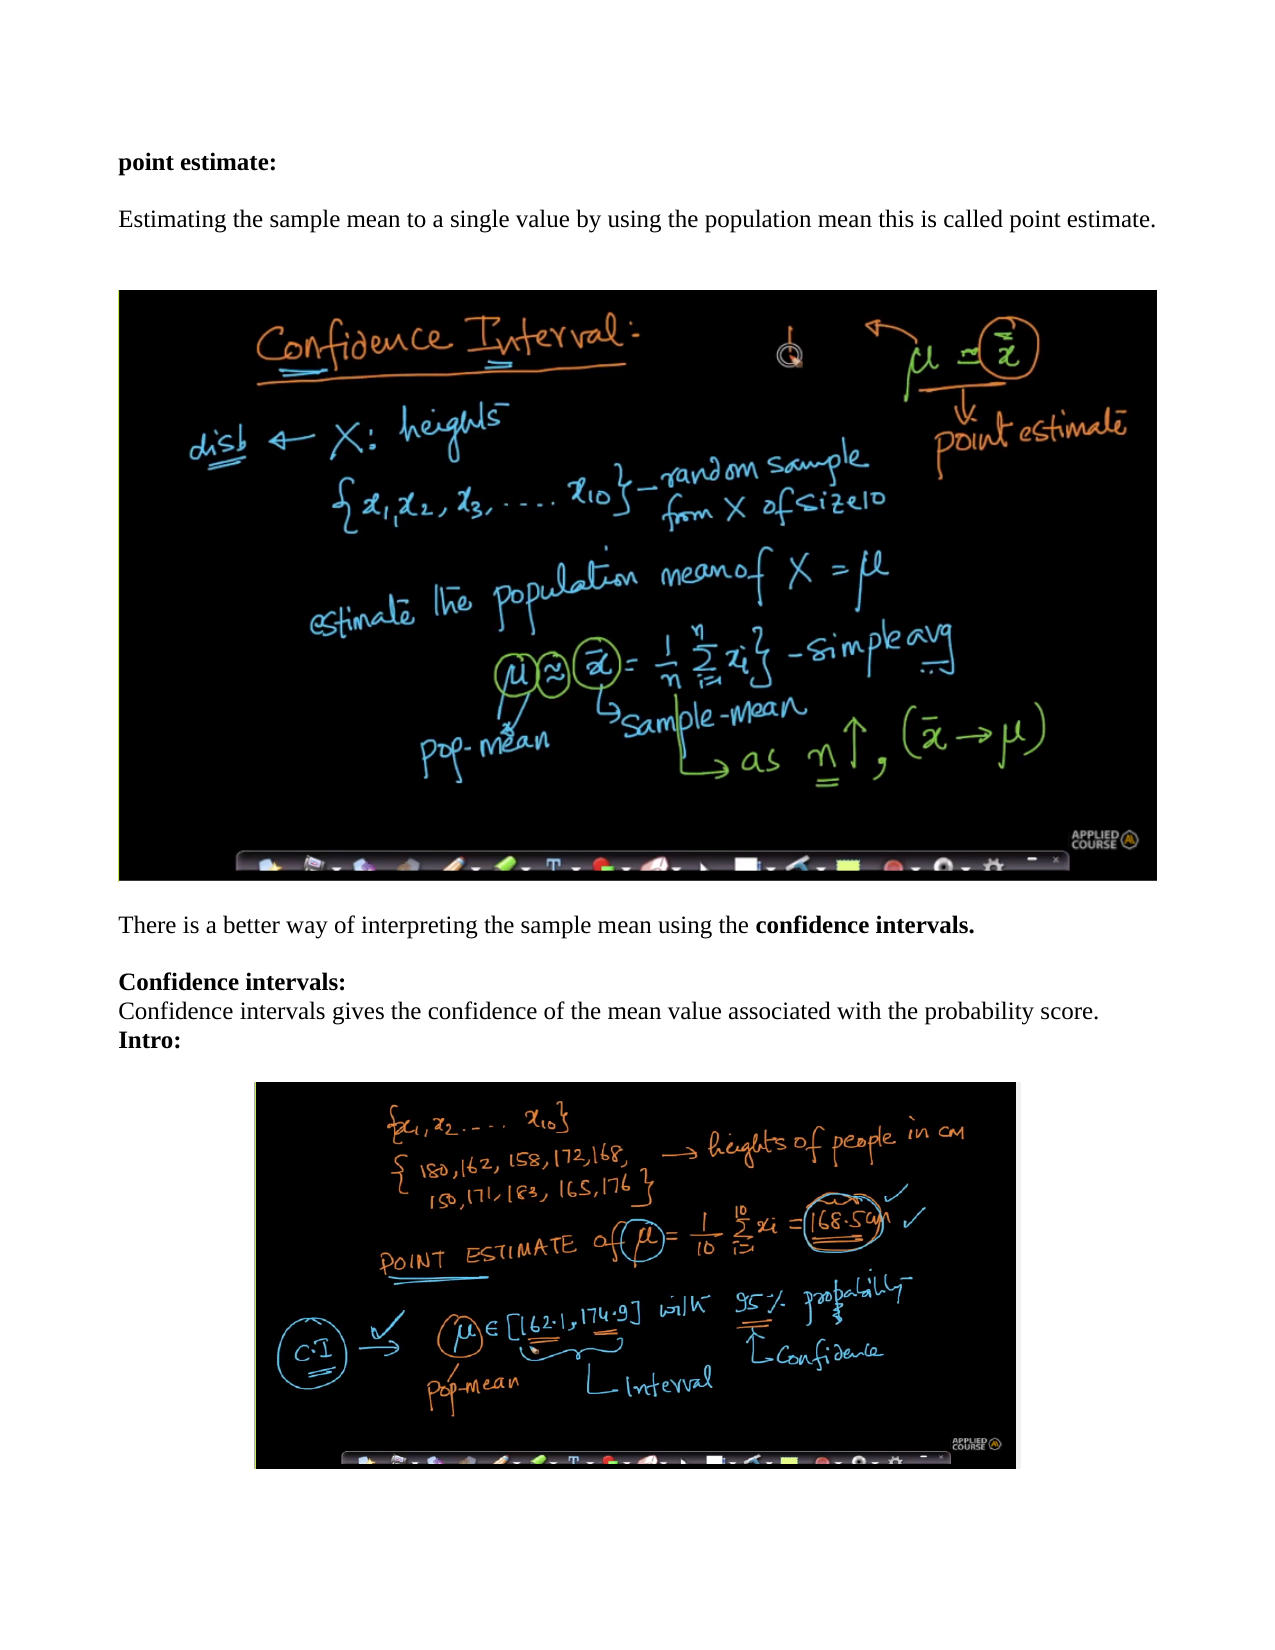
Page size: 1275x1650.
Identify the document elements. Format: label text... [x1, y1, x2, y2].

text point estimate: [118, 147, 1157, 176]
text Confidence intervals: [118, 967, 1157, 996]
picture [254, 1082, 1021, 1469]
text Confidence intervals gives the confidence of the mean value associated with the probability score. [118, 996, 1157, 1025]
text Estimating the sample mean to a single value by using the population mean this is called point estimate. [118, 204, 1157, 233]
text Intro: [118, 1025, 1157, 1054]
picture [118, 290, 1157, 882]
text There is a better way of interpreting the sample mean using the confidence intervals. [118, 910, 1157, 939]
